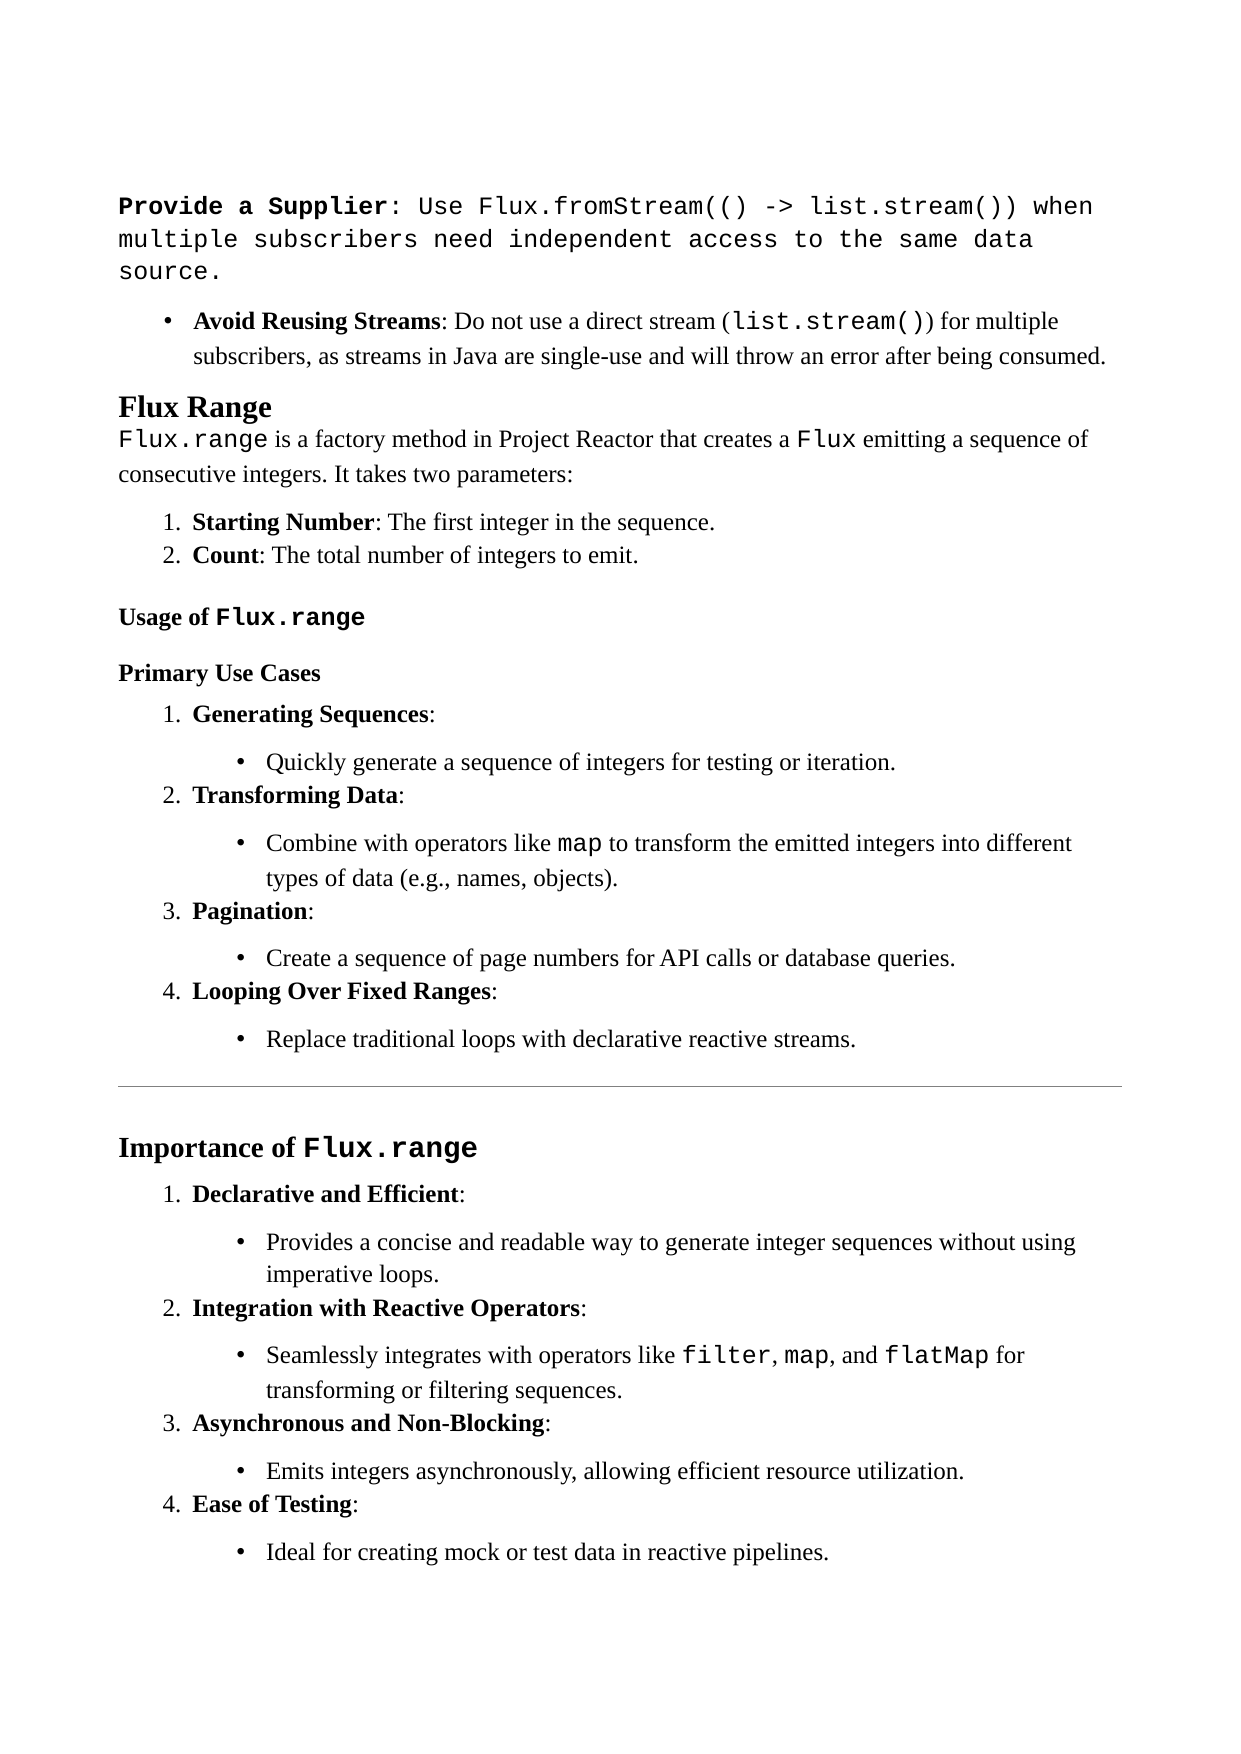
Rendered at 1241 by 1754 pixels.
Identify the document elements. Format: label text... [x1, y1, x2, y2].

list Emits integers asynchronously, allowing efficient resource utilization. [236, 1456, 1122, 1485]
list Create a sequence of page numbers for API calls or database queries. [236, 943, 1122, 972]
list Combine with operators like map to transform the emitted integers into different types of data (e.g., names, objects). [236, 828, 1122, 891]
list Generating Sequences: [162, 699, 1122, 728]
list Count: The total number of integers to emit. [162, 540, 1122, 569]
list Seamlessly integrates with operators like filter, map, and flatMap for transforming or filtering sequences. [236, 1340, 1122, 1404]
list Ease of Testing: [162, 1489, 1122, 1518]
list Replace traditional loops with declarative reactive streams. [236, 1024, 1122, 1053]
list Looping Over Fixed Ranges: [162, 976, 1122, 1005]
list Integration with Reactive Operators: [162, 1293, 1122, 1321]
list Starting Number: The first integer in the sequence. [162, 507, 1122, 536]
list Declarative and Efficient: [162, 1179, 1122, 1208]
list Provides a concise and readable way to generate integer sequences without using imperative loops. [236, 1227, 1122, 1288]
list Transforming Data: [162, 780, 1122, 809]
subtitle Usage of Flux.range [118, 602, 1122, 633]
list Avoid Reusing Streams: Do not use a direct stream (list.stream()) for multiple subscribers, as streams in Java are single-use and will throw an error after being consumed. [164, 306, 1122, 369]
text Provide a Supplier: Use Flux.fromStream(() -> list.stream()) when multiple subscribers need independent access to the same data source. [118, 194, 1122, 287]
subtitle Primary Use Cases [118, 658, 1122, 687]
text Flux.range is a factory method in Project Reactor that creates a Flux emitting a sequence of consecutive integers. It takes two parameters: [118, 424, 1122, 488]
list Quickly generate a sequence of integers for testing or iteration. [236, 747, 1122, 776]
list Asynchronous and Non-Blocking: [162, 1408, 1122, 1437]
subtitle Importance of Flux.range [118, 1130, 1122, 1166]
list Pagination: [162, 896, 1122, 924]
list Ideal for creating mock or test data in reactive pipelines. [236, 1537, 1122, 1565]
text Flux Range [118, 388, 1122, 424]
